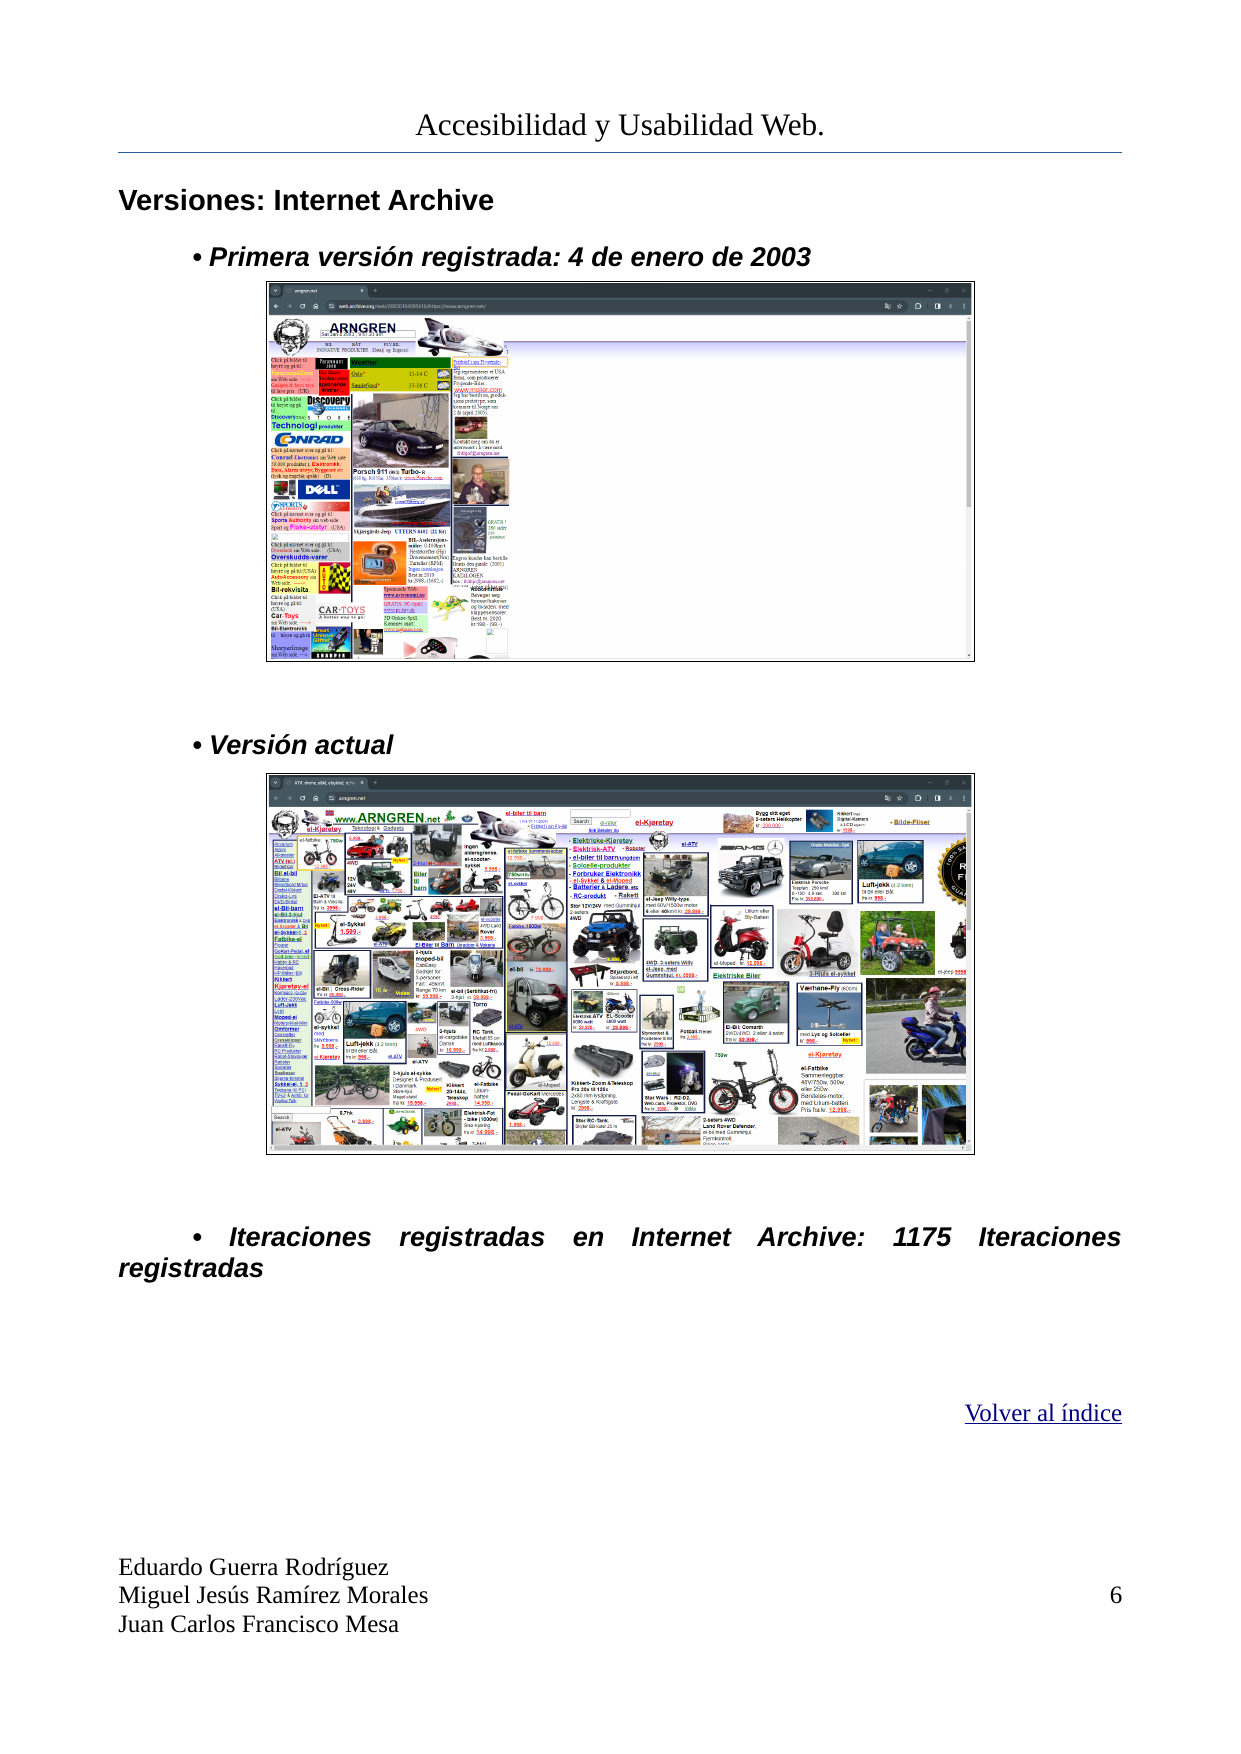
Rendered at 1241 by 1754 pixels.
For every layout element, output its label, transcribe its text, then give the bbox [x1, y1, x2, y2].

picture [268, 283, 972, 659]
picture [268, 775, 972, 1151]
subtitle • Primera versión registrada: 4 de enero de 2003 [118, 241, 1122, 273]
text Volver al índice [118, 1398, 1122, 1426]
subtitle Versiones: Internet Archive [118, 183, 1122, 216]
subtitle • Iteraciones registradas en Internet Archive: 1175 Iteraciones registradas [118, 1221, 1122, 1284]
subtitle • Versión actual [118, 729, 1122, 760]
